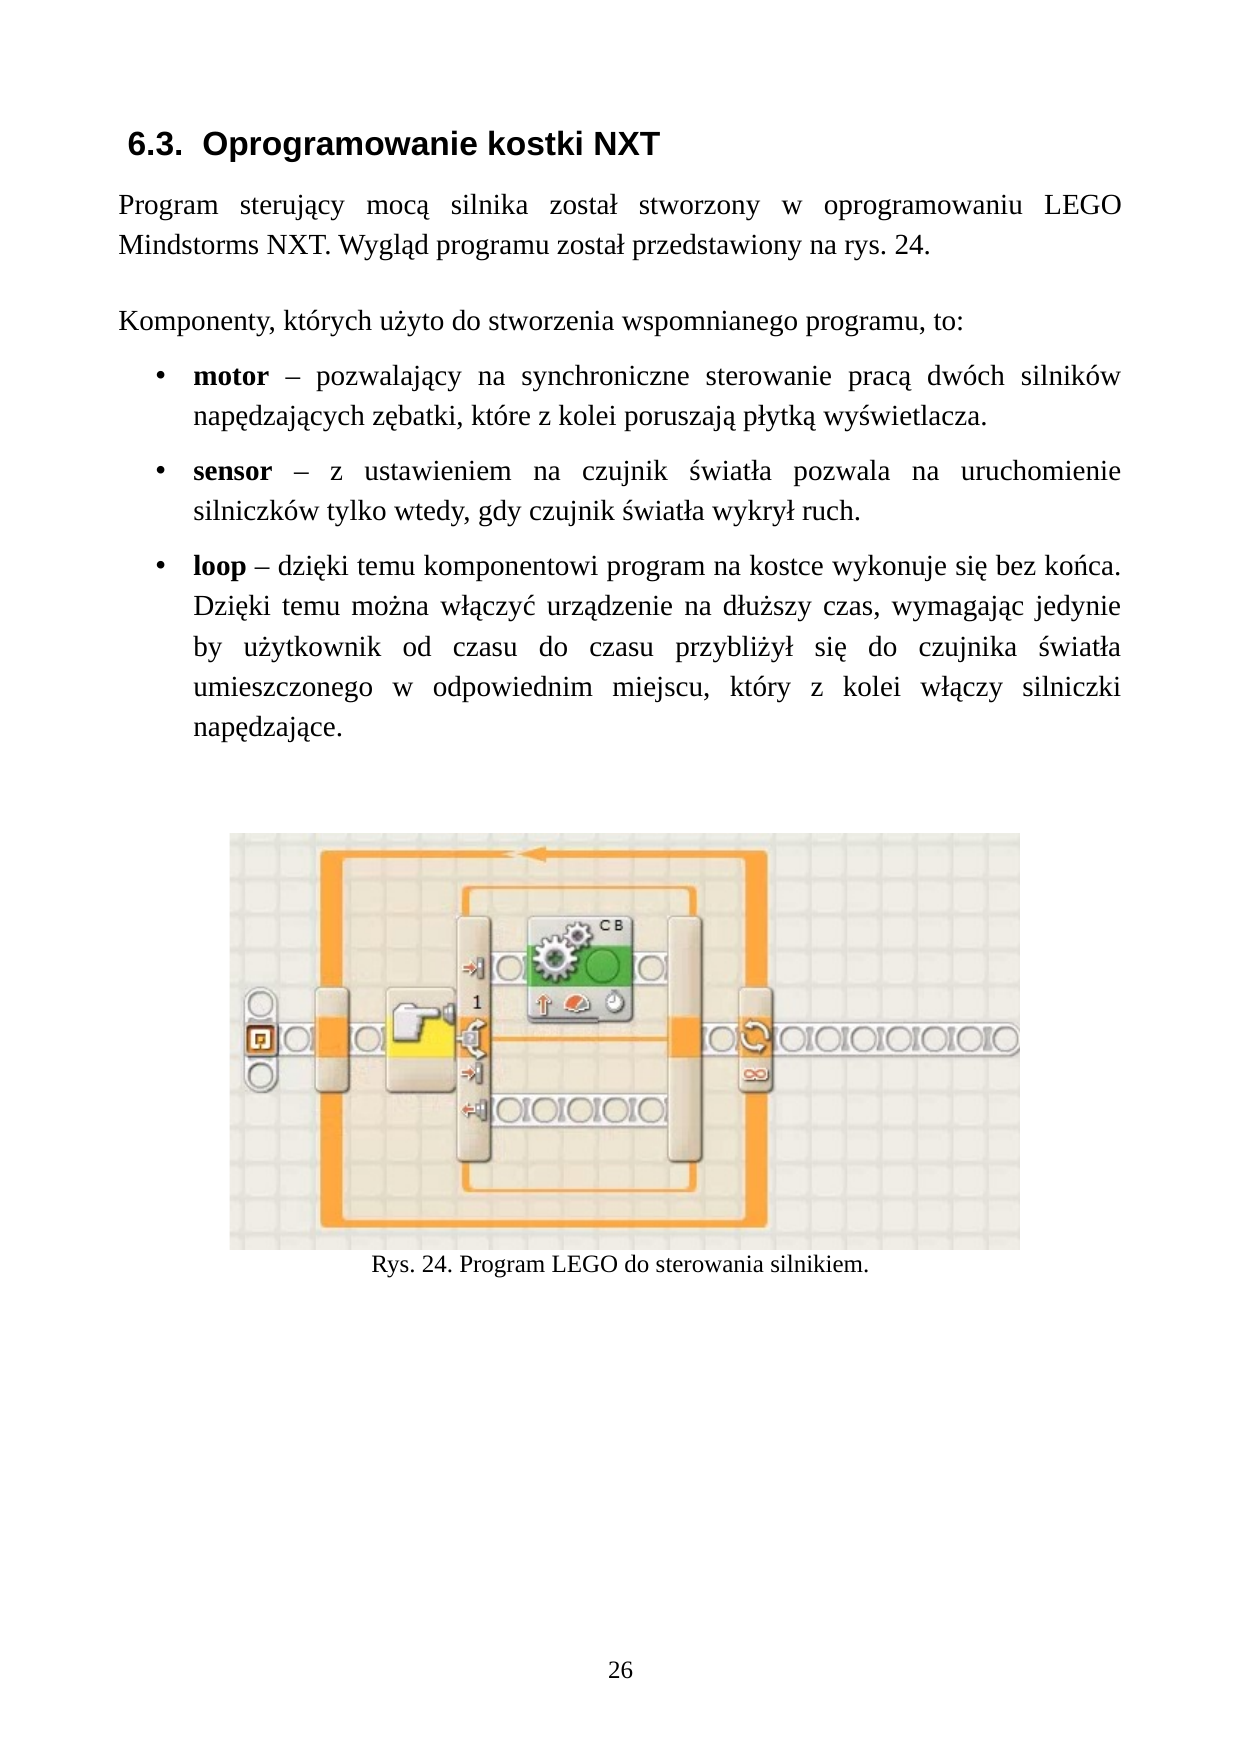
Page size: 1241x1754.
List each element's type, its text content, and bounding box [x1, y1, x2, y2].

list sensor – z ustawieniem na czujnik światła pozwala na uruchomienie silniczków tylko wtedy, gdy czujnik światła wykrył ruch. [156, 453, 1122, 527]
picture [229, 833, 1020, 1250]
list loop – dzięki temu komponentowi program na kostce wykonuje się bez końca. Dzięki temu można włączyć urządzenie na dłuższy czas, wymagając jedynie by użytkownik od czasu do czasu przybliżył się do czujnika światła umieszczonego w odpowiednim miejscu, który z kolei włączy silniczki napędzające. [156, 548, 1122, 743]
list motor – pozwalający na synchroniczne sterowanie pracą dwóch silników napędzających zębatki, które z kolei poruszają płytką wyświetlacza. [156, 358, 1122, 432]
text Rys. 24. Program LEGO do sterowania silnikiem. [229, 1250, 1011, 1278]
subtitle Oprogramowanie kostki NXT [118, 124, 1122, 163]
text Program sterujący mocą silnika został stworzony w oprogramowaniu LEGO Mindstorms NXT. Wygląd programu został przedstawiony na rys. 24. [118, 187, 1122, 261]
text Komponenty, których użyto do stworzenia wspomnianego programu, to: [118, 303, 1122, 337]
